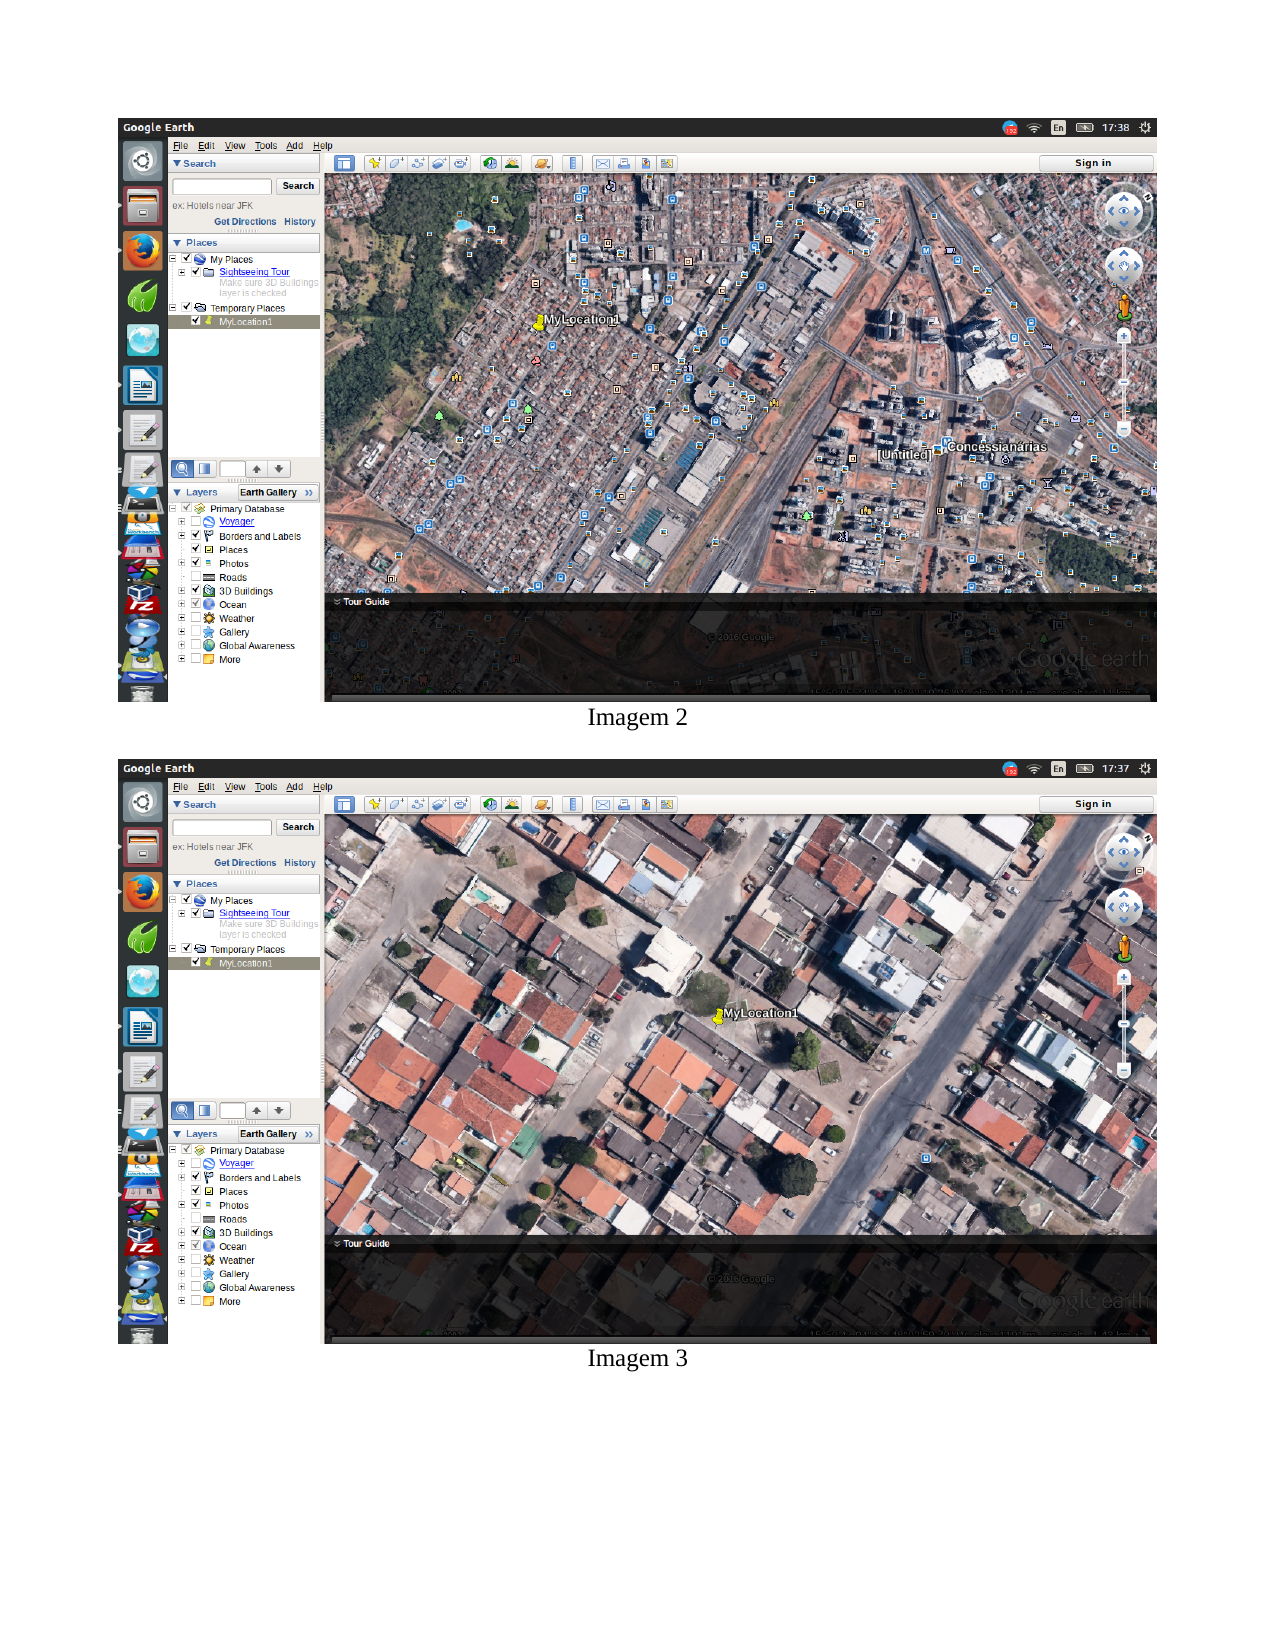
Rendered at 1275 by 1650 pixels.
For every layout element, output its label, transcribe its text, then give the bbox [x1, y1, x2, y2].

picture [118, 118, 1157, 702]
picture [118, 759, 1157, 1344]
text Imagem 3 [118, 1344, 1157, 1372]
text Imagem 2 [118, 702, 1157, 731]
